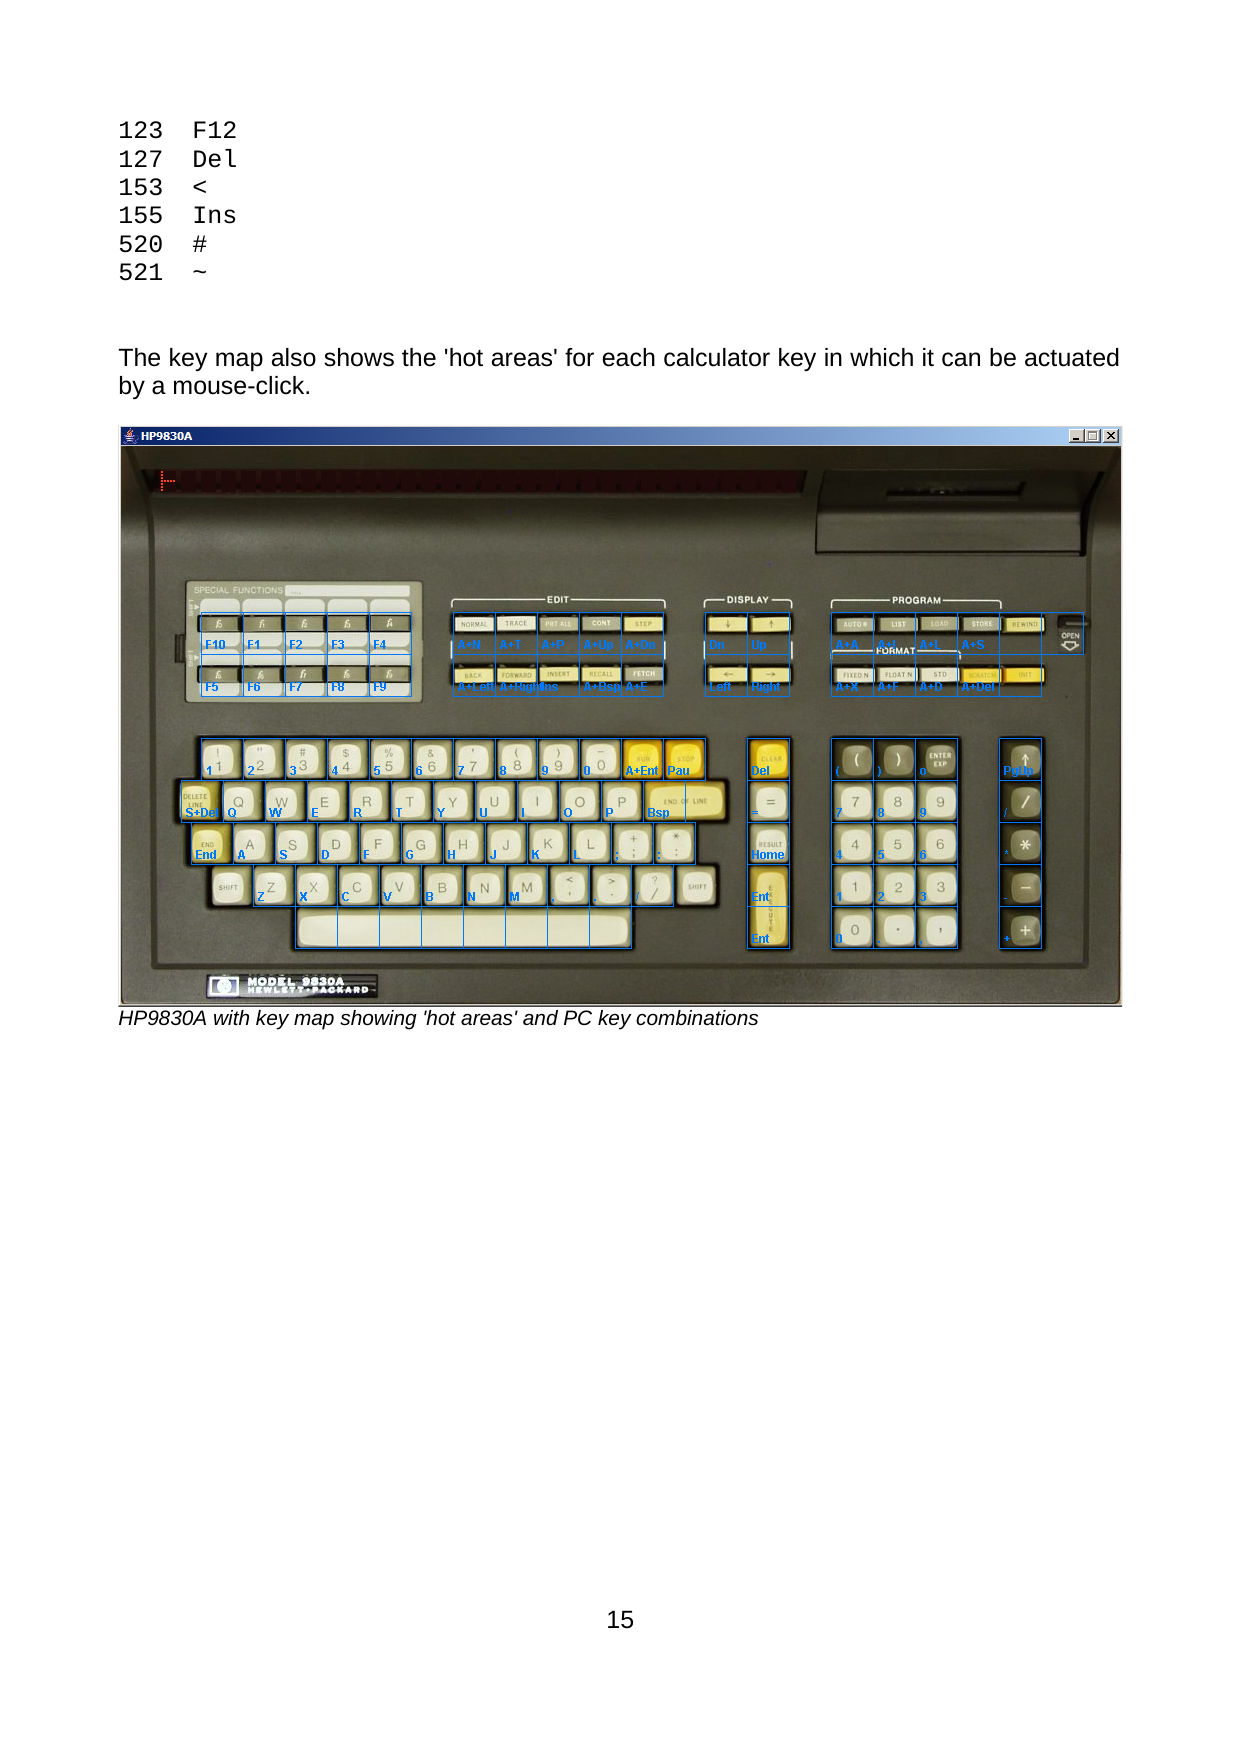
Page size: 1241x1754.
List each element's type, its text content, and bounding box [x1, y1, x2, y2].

text HP9830A with key map showing 'hot areas' and PC key combinations [118, 1007, 1122, 1030]
text 127 Del [118, 146, 1122, 175]
text The key map also shows the 'hot areas' for each calculator key in which it can be actuated by a mouse-click. [118, 344, 1122, 400]
text 155 Ins [118, 203, 1122, 231]
text 123 F12 [118, 118, 1122, 146]
text 153 < [118, 175, 1122, 203]
picture [118, 425, 1123, 1007]
text 521 ~ [118, 260, 1122, 288]
text 520 # [118, 231, 1122, 260]
